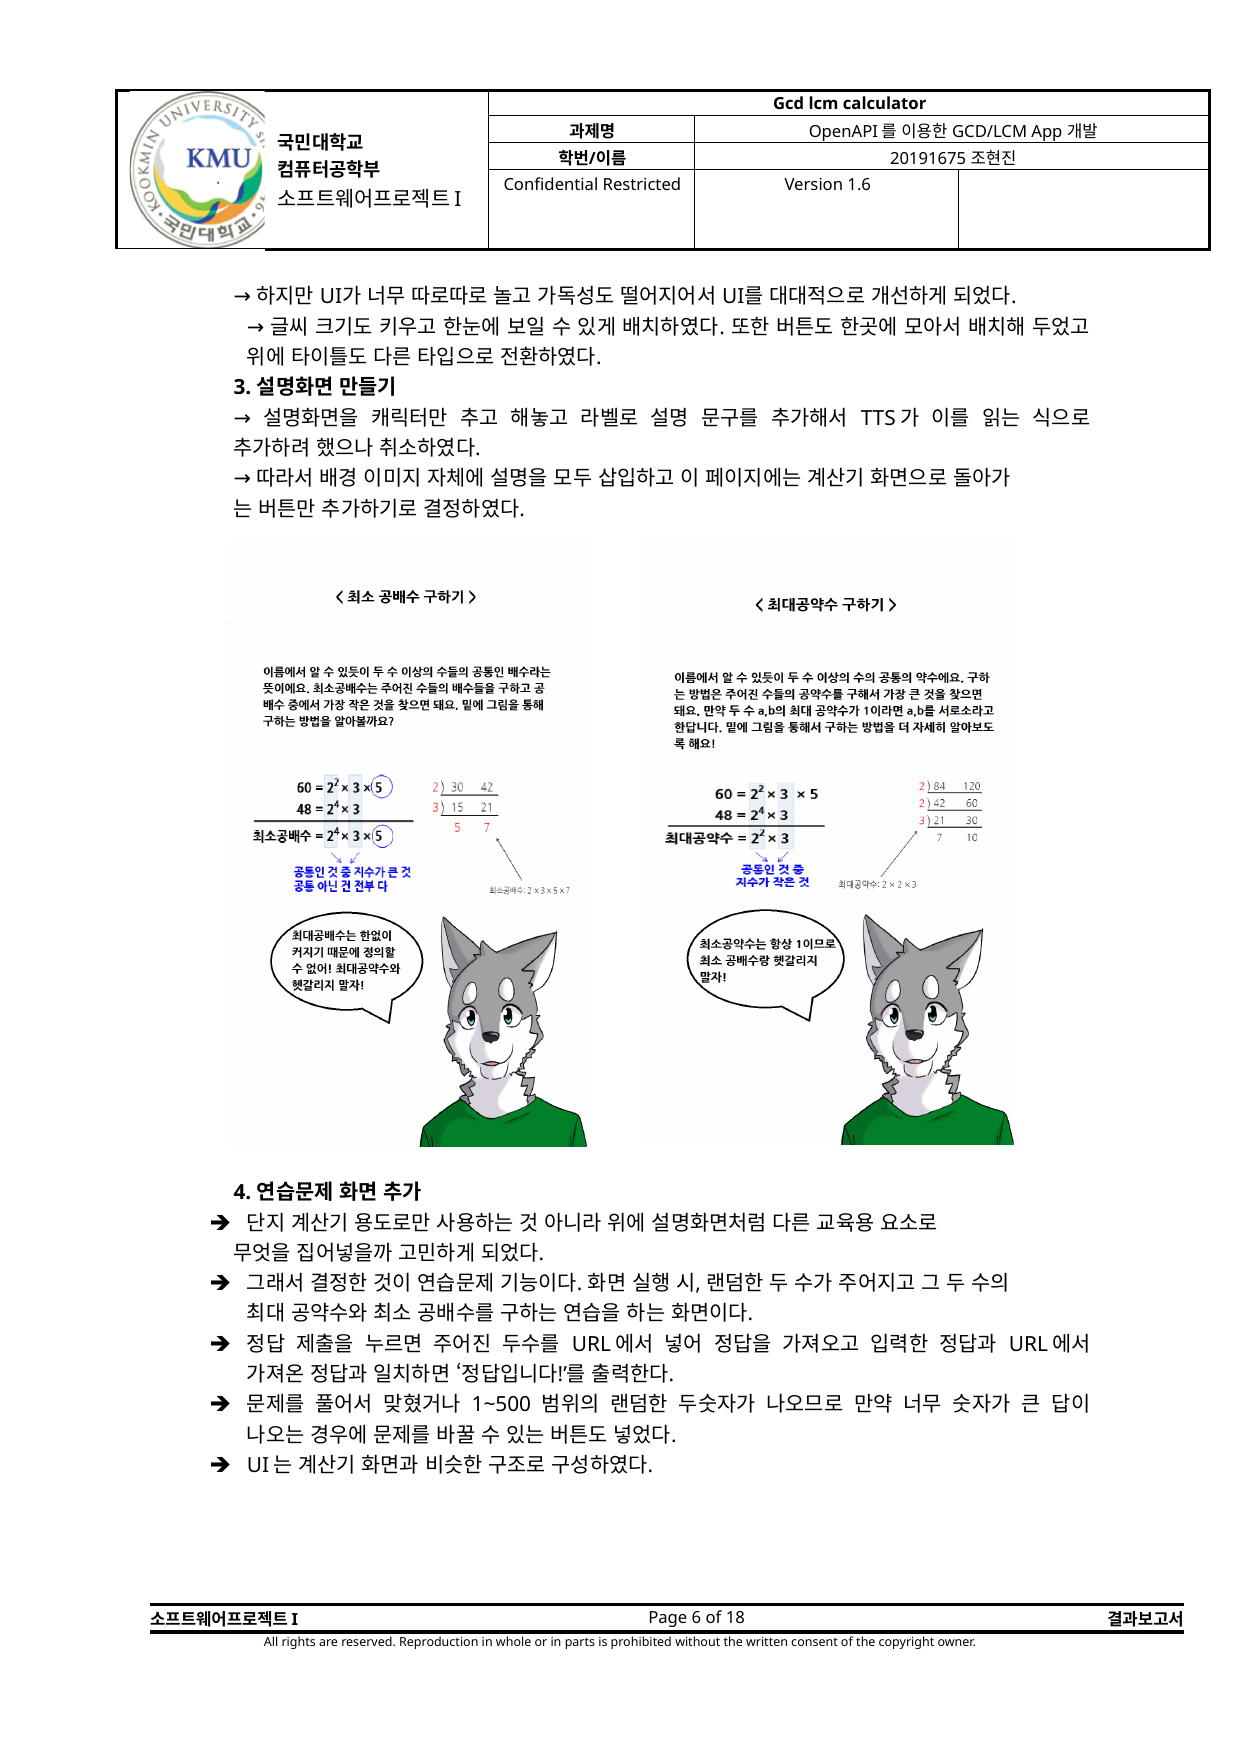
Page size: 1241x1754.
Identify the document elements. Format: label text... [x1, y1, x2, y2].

text 4. 연습문제 화면 추가 [150, 1175, 1090, 1206]
list 정답 제출을 누르면 주어진 두수를 URL에서 넣어 정답을 가져오고 입력한 정답과 URL에서 가져온 정답과 일치하면 ‘정답입니다!’를 출력한다. [209, 1327, 1090, 1387]
text → 글씨 크기도 키우고 한눈에 보일 수 있게 배치하였다. 또한 버튼도 한곳에 모아서 배치해 두었고 위에 타이틀도 다른 타입으로 전환하였다. [247, 310, 1090, 371]
list 그래서 결정한 것이 연습문제 기능이다. 화면 실행 시, 랜덤한 두 수가 주어지고 그 두 수의 [209, 1266, 1090, 1297]
text → 설명화면을 캐릭터만 추고 해놓고 라벨로 설명 문구를 추가해서 TTS가 이를 읽는 식으로 추가하려 했으나 취소하였다. [233, 401, 1090, 461]
text 는 버튼만 추가하기로 결정하였다. [233, 492, 1090, 522]
list 문제를 풀어서 맞혔거나 1~500 범위의 랜덤한 두숫자가 나오므로 만약 너무 숫자가 큰 답이 나오는 경우에 문제를 바꿀 수 있는 버튼도 넣었다. [209, 1387, 1090, 1448]
text → 따라서 배경 이미지 자체에 설명을 모두 삽입하고 이 페이지에는 계산기 화면으로 돌아가 [233, 461, 1090, 492]
text 3. 설명화면 만들기 [233, 371, 1090, 401]
list UI는 계산기 화면과 비슷한 구조로 구성하였다. [209, 1448, 1090, 1478]
text 무엇을 집어넣을까 고민하게 되었다. [150, 1236, 1090, 1266]
list 단지 계산기 용도로만 사용하는 것 아니라 위에 설명화면처럼 다른 교육용 요소로 [209, 1206, 1090, 1236]
text → 하지만 UI가 너무 따로따로 놀고 가독성도 떨어지어서 UI를 대대적으로 개선하게 되었다. [150, 279, 1090, 310]
text 최대 공약수와 최소 공배수를 구하는 연습을 하는 화면이다. [247, 1297, 1090, 1327]
